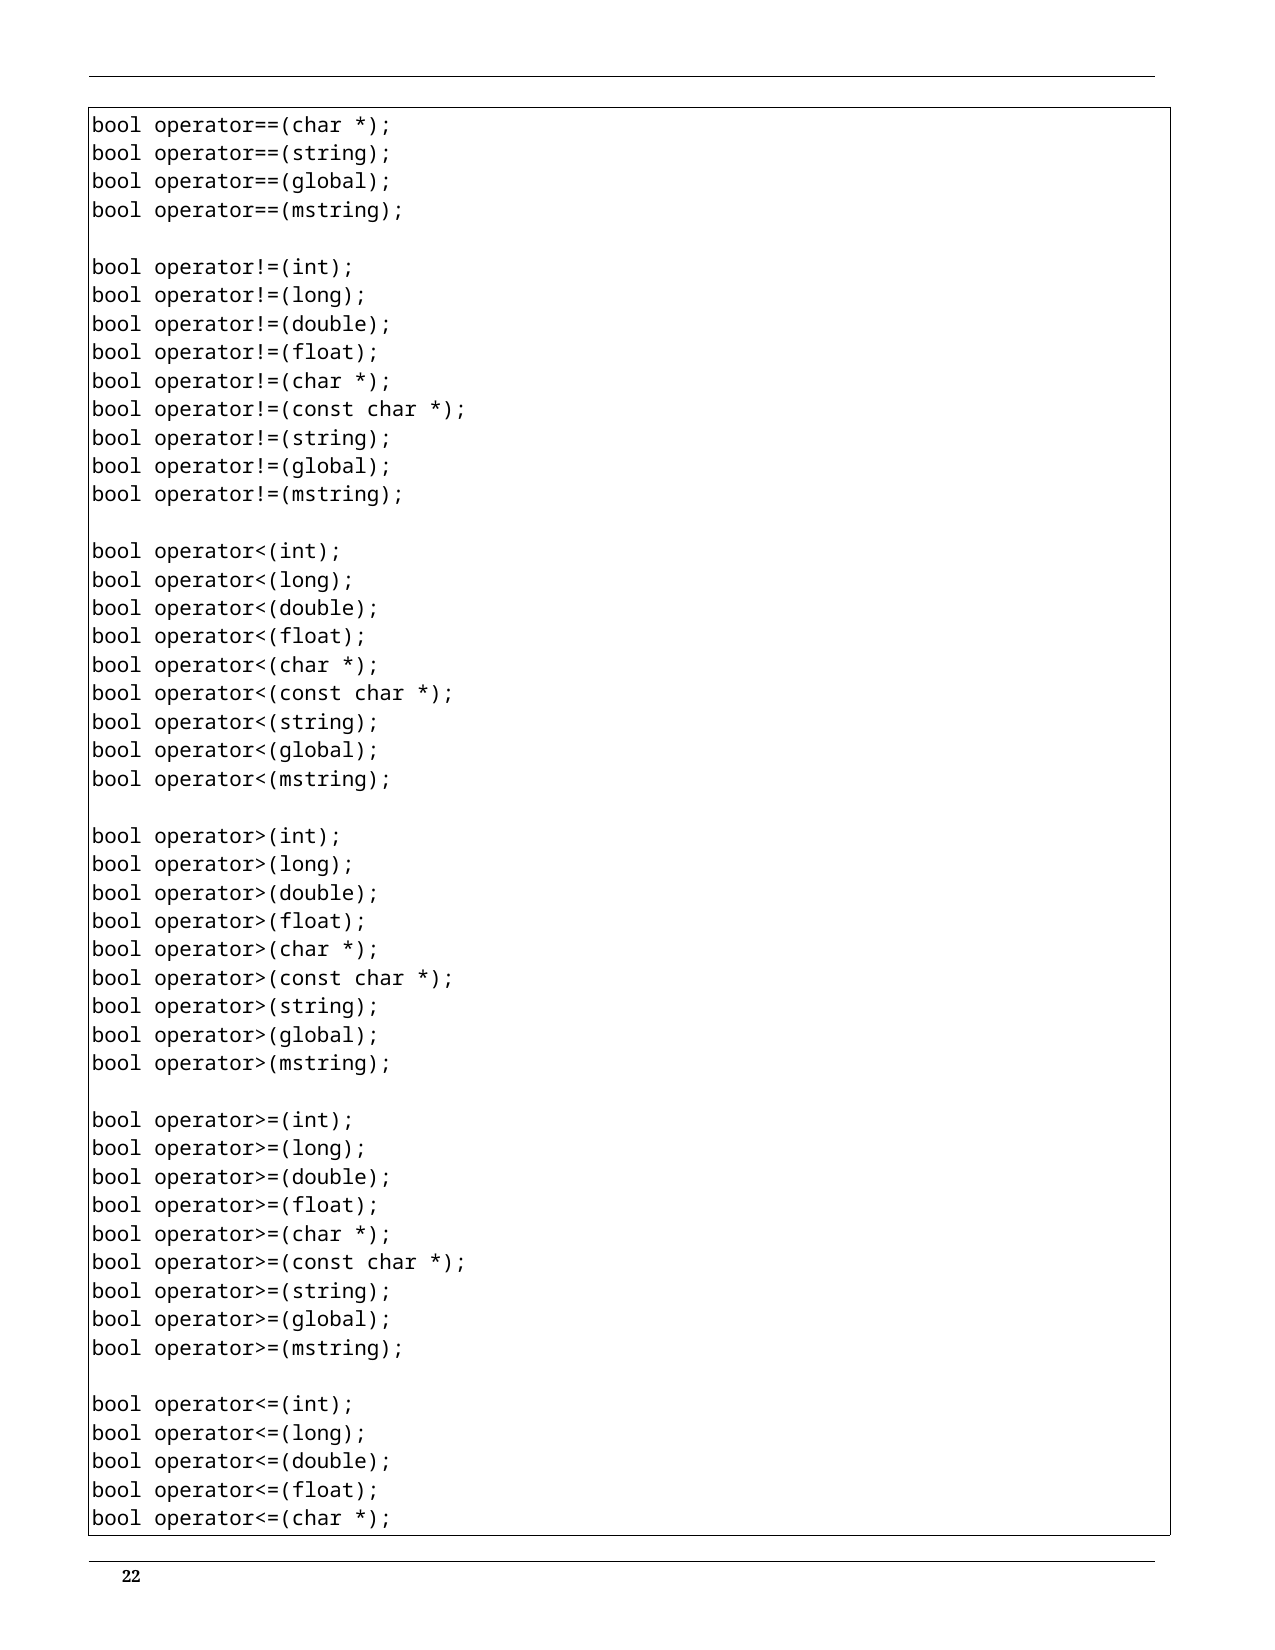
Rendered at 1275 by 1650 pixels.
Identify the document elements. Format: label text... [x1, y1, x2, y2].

table_cell bool operator==(char *); bool operator==(string); bool operator==(global); bool operator==(mstring); bool operator!=(int); bool operator!=(long); bool operator!=(double); bool operator!=(float); bool operator!=(char *); bool operator!=(const char *); bool operator!=(string); bool operator!=(global); bool operator!=(mstring); bool operator<(int); bool operator<(long); bool operator<(double); bool operator<(float); bool operator<(char *); bool operator<(const char *); bool operator<(string); bool operator<(global); bool operator<(mstring); bool operator>(int); bool operator>(long); bool operator>(double); bool operator>(float); bool operator>(char *); bool operator>(const char *); bool operator>(string); bool operator>(global); bool operator>(mstring); bool operator>=(int); bool operator>=(long); bool operator>=(double); bool operator>=(float); bool operator>=(char *); bool operator>=(const char *); bool operator>=(string); bool operator>=(global); bool operator>=(mstring); bool operator<=(int); bool operator<=(long); bool operator<=(double); bool operator<=(float); bool operator<=(char *); [89, 108, 548, 1535]
table_cell [548, 108, 1170, 1535]
